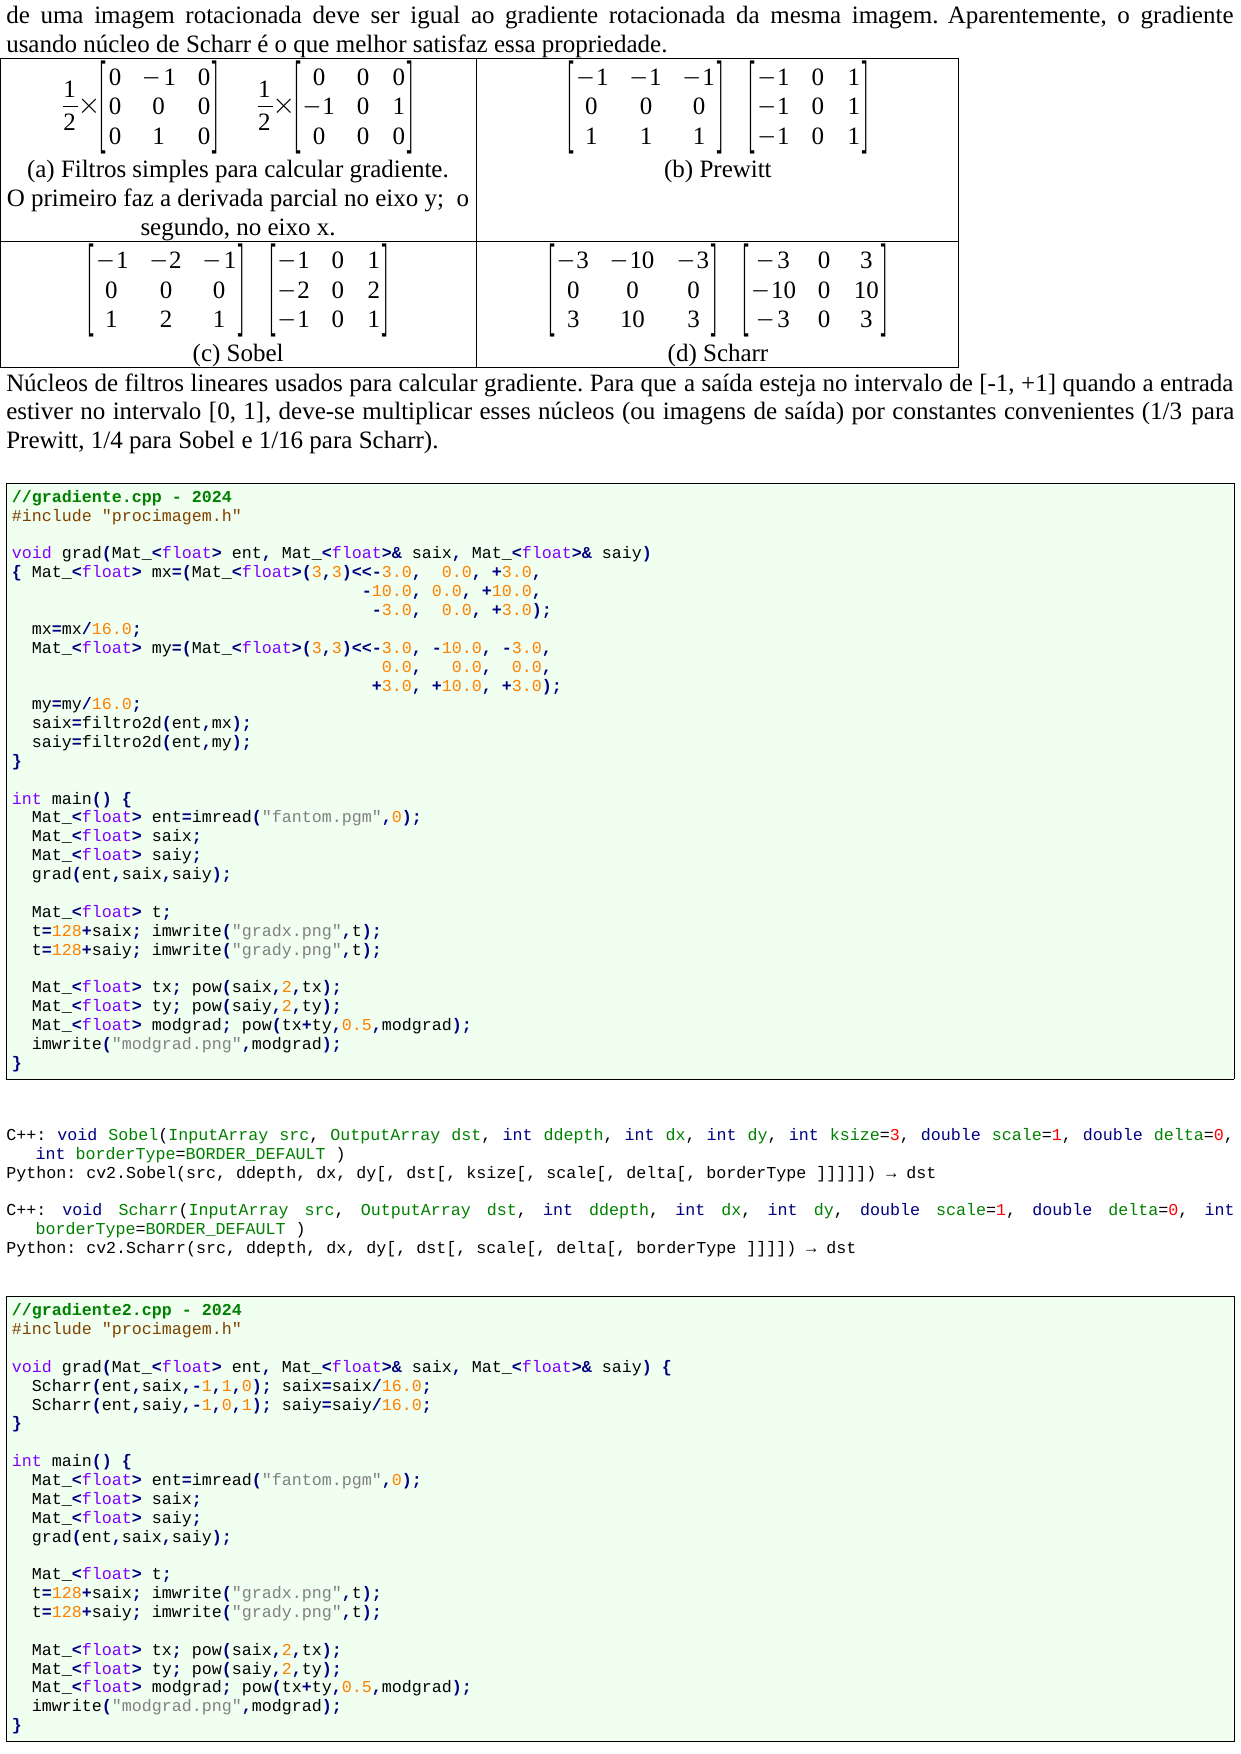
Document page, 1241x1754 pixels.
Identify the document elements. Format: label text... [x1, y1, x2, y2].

table_header (a) Filtros simples para calcular gradiente. O primeiro faz a derivada parcial no eixo y; o segundo, no eixo x. [1, 59, 476, 241]
text de uma imagem rotacionada deve ser igual ao gradiente rotacionada da mesma imagem. Aparentemente, o gradiente usando núcleo de Scharr é o que melhor satisfaz essa propriedade. [6, 0, 1234, 57]
table_cell (c) Sobel [1, 242, 476, 367]
text Python: cv2.Scharr(src, ddepth, dx, dy[, dst[, scale[, delta[, borderType ]]]]) → dst [6, 1239, 1234, 1258]
table_header //gradiente.cpp - 2024 #include "procimagem.h" void grad(Mat_<float> ent, Mat_<float>& saix, Mat_<float>& saiy) { Mat_<float> mx=(Mat_<float>(3,3)<<-3.0, 0.0, +3.0, -10.0, 0.0, +10.0, -3.0, 0.0, +3.0); mx=mx/16.0; Mat_<float> my=(Mat_<float>(3,3)<<-3.0, -10.0, -3.0, 0.0, 0.0, 0.0, +3.0, +10.0, +3.0); my=my/16.0; saix=filtro2d(ent,mx); saiy=filtro2d(ent,my); } int main() { Mat_<float> ent=imread("fantom.pgm",0); Mat_<float> saix; Mat_<float> saiy; grad(ent,saix,saiy); Mat_<float> t; t=128+saix; imwrite("gradx.png",t); t=128+saiy; imwrite("grady.png",t); Mat_<float> tx; pow(saix,2,tx); Mat_<float> ty; pow(saiy,2,ty); Mat_<float> modgrad; pow(tx+ty,0.5,modgrad); imwrite("modgrad.png",modgrad); } [7, 484, 1234, 1079]
text C++: void Scharr(InputArray src, OutputArray dst, int ddepth, int dx, int dy, double scale=1, double delta=0, int borderType=BORDER_DEFAULT ) [6, 1202, 1234, 1239]
text Python: cv2.Sobel(src, ddepth, dx, dy[, dst[, ksize[, scale[, delta[, borderType ]]]]]) → dst [6, 1164, 1234, 1183]
text Núcleos de filtros lineares usados para calcular gradiente. Para que a saída esteja no intervalo de [-1, +1] quando a entrada estiver no intervalo [0, 1], deve-se multiplicar esses núcleos (ou imagens de saída) por constantes convenientes (1/3 para Prewitt, 1/4 para Sobel e 1/16 para Scharr). [6, 368, 1234, 454]
table_header //gradiente2.cpp - 2024 #include "procimagem.h" void grad(Mat_<float> ent, Mat_<float>& saix, Mat_<float>& saiy) { Scharr(ent,saix,-1,1,0); saix=saix/16.0; Scharr(ent,saiy,-1,0,1); saiy=saiy/16.0; } int main() { Mat_<float> ent=imread("fantom.pgm",0); Mat_<float> saix; Mat_<float> saiy; grad(ent,saix,saiy); Mat_<float> t; t=128+saix; imwrite("gradx.png",t); t=128+saiy; imwrite("grady.png",t); Mat_<float> tx; pow(saix,2,tx); Mat_<float> ty; pow(saiy,2,ty); Mat_<float> modgrad; pow(tx+ty,0.5,modgrad); imwrite("modgrad.png",modgrad); } [7, 1297, 1234, 1741]
table_cell (d) Scharr [477, 242, 958, 367]
text C++: void Sobel(InputArray src, OutputArray dst, int ddepth, int dx, int dy, int ksize=3, double scale=1, double delta=0, int borderType=BORDER_DEFAULT ) [6, 1126, 1234, 1164]
table_header (b) Prewitt [477, 59, 958, 241]
